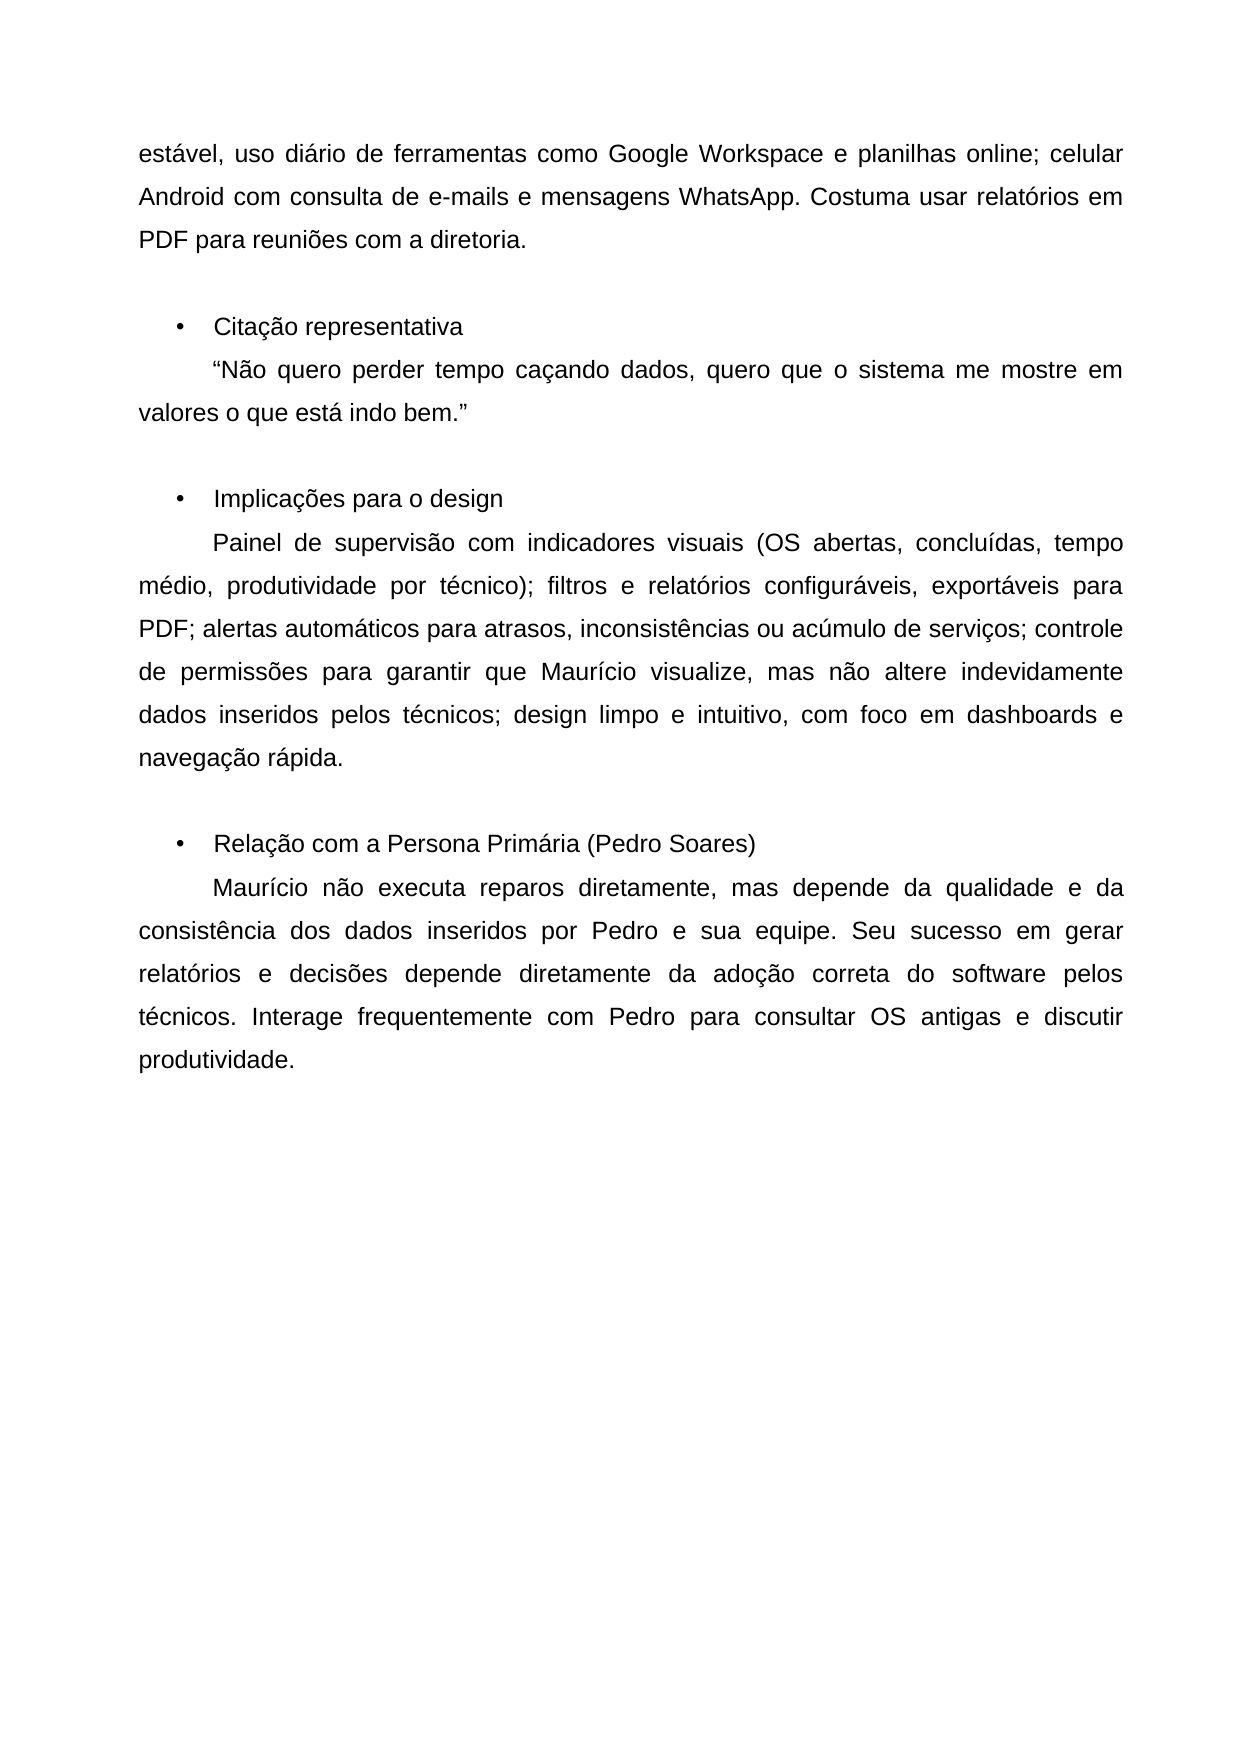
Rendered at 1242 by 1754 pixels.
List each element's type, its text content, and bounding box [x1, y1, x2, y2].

text “Não quero perder tempo caçando dados, quero que o sistema me mostre em valores o que está indo bem.” [138, 355, 1125, 427]
text Painel de supervisão com indicadores visuais (OS abertas, concluídas, tempo médio, produtividade por técnico); filtros e relatórios configuráveis, exportáveis para PDF; alertas automáticos para atrasos, inconsistências ou acúmulo de serviços; controle de permissões para garantir que Maurício visualize, mas não altere indevidamente dados inseridos pelos técnicos; design limpo e intuitivo, com foco em dashboards e navegação rápida. [138, 528, 1125, 772]
text estável, uso diário de ferramentas como Google Workspace e planilhas online; celular Android com consulta de e-mails e mensagens WhatsApp. Costuma usar relatórios em PDF para reuniões com a diretoria. [138, 139, 1125, 254]
list Relação com a Persona Primária (Pedro Soares) [176, 829, 1125, 858]
text Maurício não executa reparos diretamente, mas depende da qualidade e da consistência dos dados inseridos por Pedro e sua equipe. Seu sucesso em gerar relatórios e decisões depende diretamente da adoção correta do software pelos técnicos. Interage frequentemente com Pedro para consultar OS antigas e discutir produtividade. [138, 873, 1125, 1074]
list Citação representativa [176, 312, 1125, 341]
list Implicações para o design [176, 484, 1125, 513]
